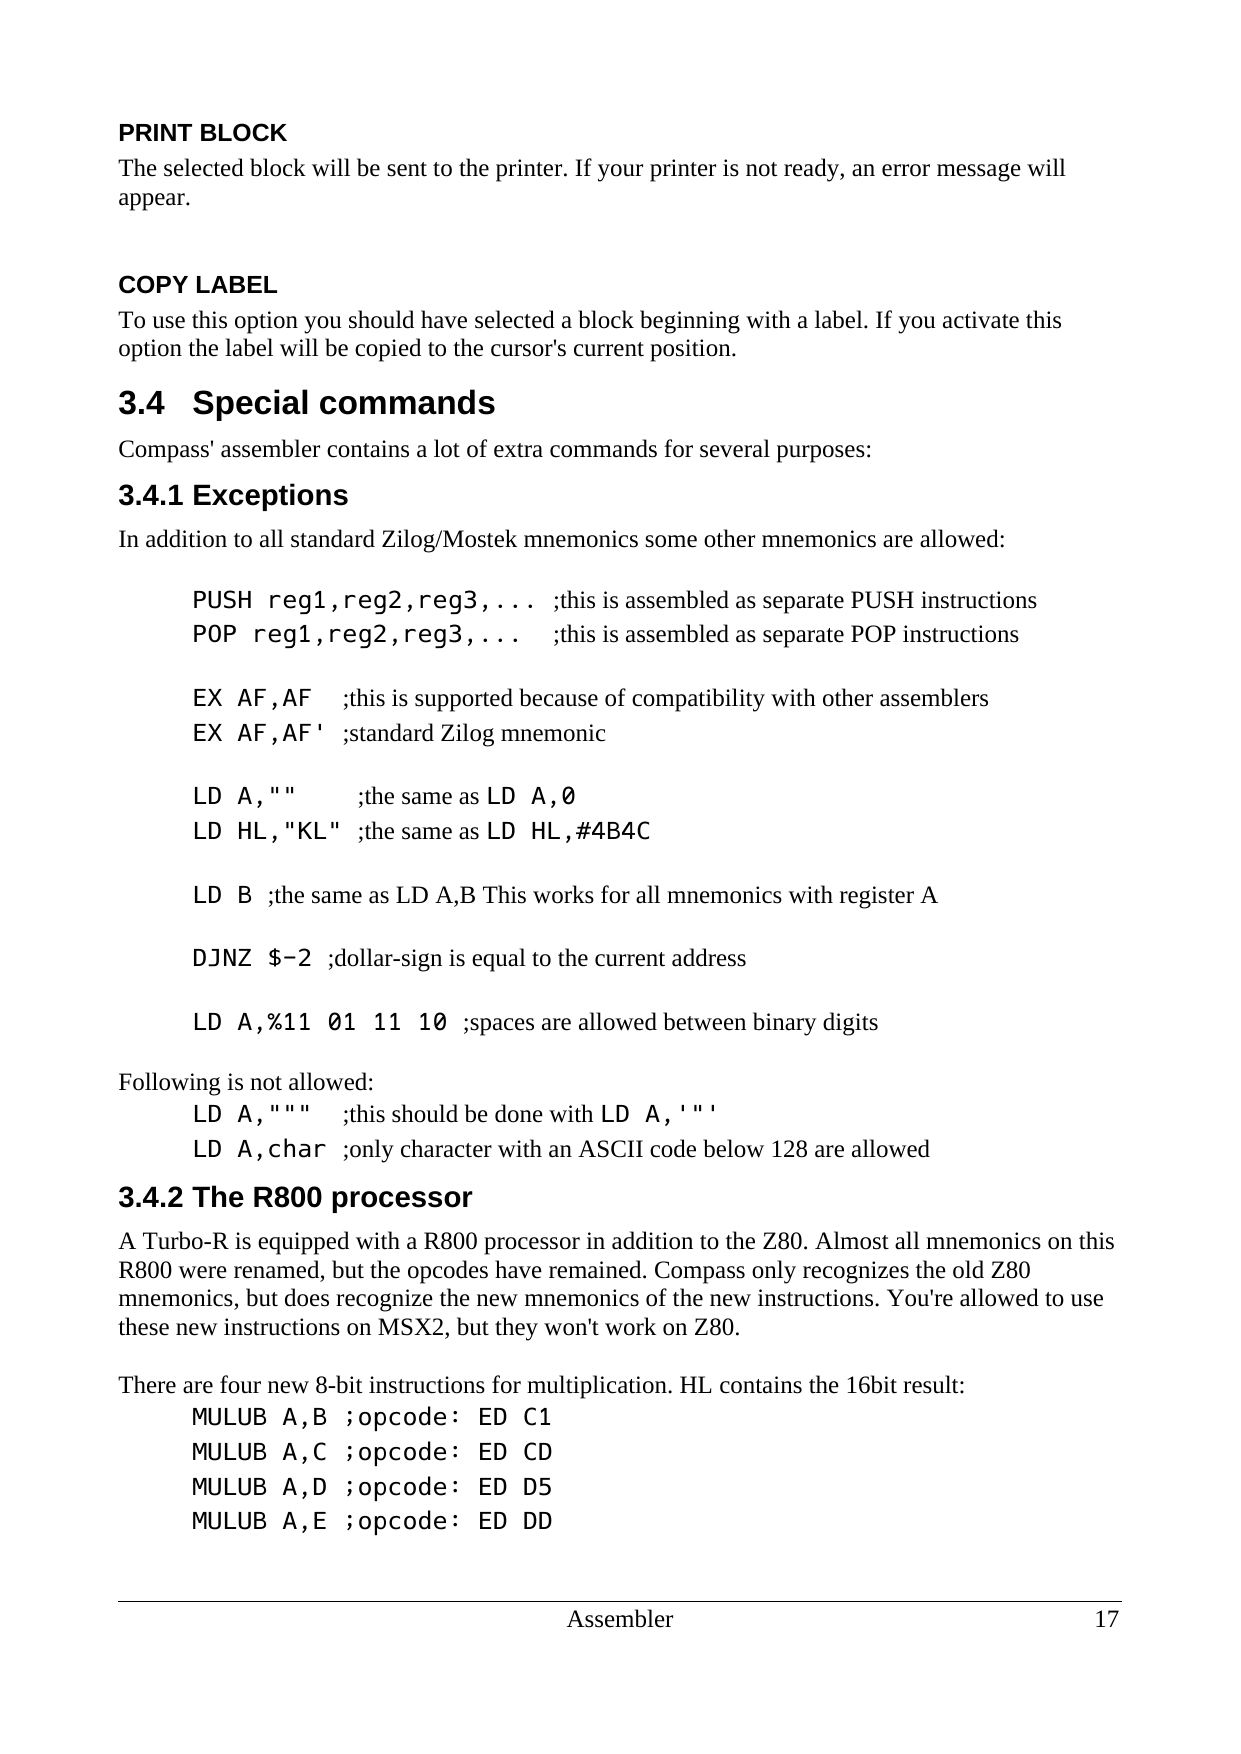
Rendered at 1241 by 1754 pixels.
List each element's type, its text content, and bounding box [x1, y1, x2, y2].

text MULUB A,C ;opcode: ED CD [192, 1433, 1122, 1468]
text In addition to all standard Zilog/Mostek mnemonics some other mnemonics are allowed: [118, 524, 1122, 552]
text MULUB A,E ;opcode: ED DD [192, 1503, 1122, 1538]
text LD HL,"KL" ;the same as LD HL,#4B4C [192, 813, 1122, 847]
text LD A,%11 01 11 10 ;spaces are allowed between binary digits [192, 1003, 1122, 1038]
text LD A,char ;only character with an ASCII code below 128 are allowed [192, 1130, 1122, 1165]
text To use this option you should have selected a block beginning with a label. If you activate this option the label will be copied to the cursor's current position. [118, 305, 1122, 362]
text EX AF,AF' ;standard Zilog mnemonic [192, 714, 1122, 749]
text A Turbo-R is equipped with a R800 processor in addition to the Z80. Almost all mnemonics on this R800 were renamed, but the opcodes have remained. Compass only recognizes the old Z80 mnemonics, but does recognize the new mnemonics of the new instructions. You're allowed to use these new instructions on MSX2, but they won't work on Z80. [118, 1226, 1122, 1341]
subtitle Exceptions [118, 477, 1122, 511]
subtitle The R800 processor [118, 1180, 1122, 1213]
text Following is not allowed: [118, 1067, 1122, 1096]
text LD B ;the same as LD A,B This works for all mnemonics with register A [192, 876, 1122, 911]
text Compass' assembler contains a lot of extra commands for several purposes: [118, 434, 1122, 463]
text The selected block will be sent to the printer. If your printer is not ready, an error message will appear. [118, 153, 1122, 211]
text POP reg1,reg2,reg3,... ;this is assembled as separate POP instructions [192, 616, 1122, 651]
text DJNZ $-2 ;dollar-sign is equal to the current address [192, 940, 1122, 974]
text LD A,"" ;the same as LD A,0 [192, 778, 1122, 813]
text EX AF,AF ;this is supported because of compatibility with other assemblers [192, 679, 1122, 714]
text There are four new 8-bit instructions for multiplication. HL contains the 16bit result: [118, 1370, 1122, 1398]
text LD A,""" ;this should be done with LD A,'"' [192, 1096, 1122, 1130]
text PUSH reg1,reg2,reg3,... ;this is assembled as separate PUSH instructions [192, 581, 1122, 616]
subtitle COPY LABEL [118, 270, 1122, 298]
subtitle Special commands [118, 383, 1122, 422]
subtitle PRINT BLOCK [118, 118, 1122, 147]
text MULUB A,D ;opcode: ED D5 [192, 1468, 1122, 1503]
text MULUB A,B ;opcode: ED C1 [192, 1398, 1122, 1433]
